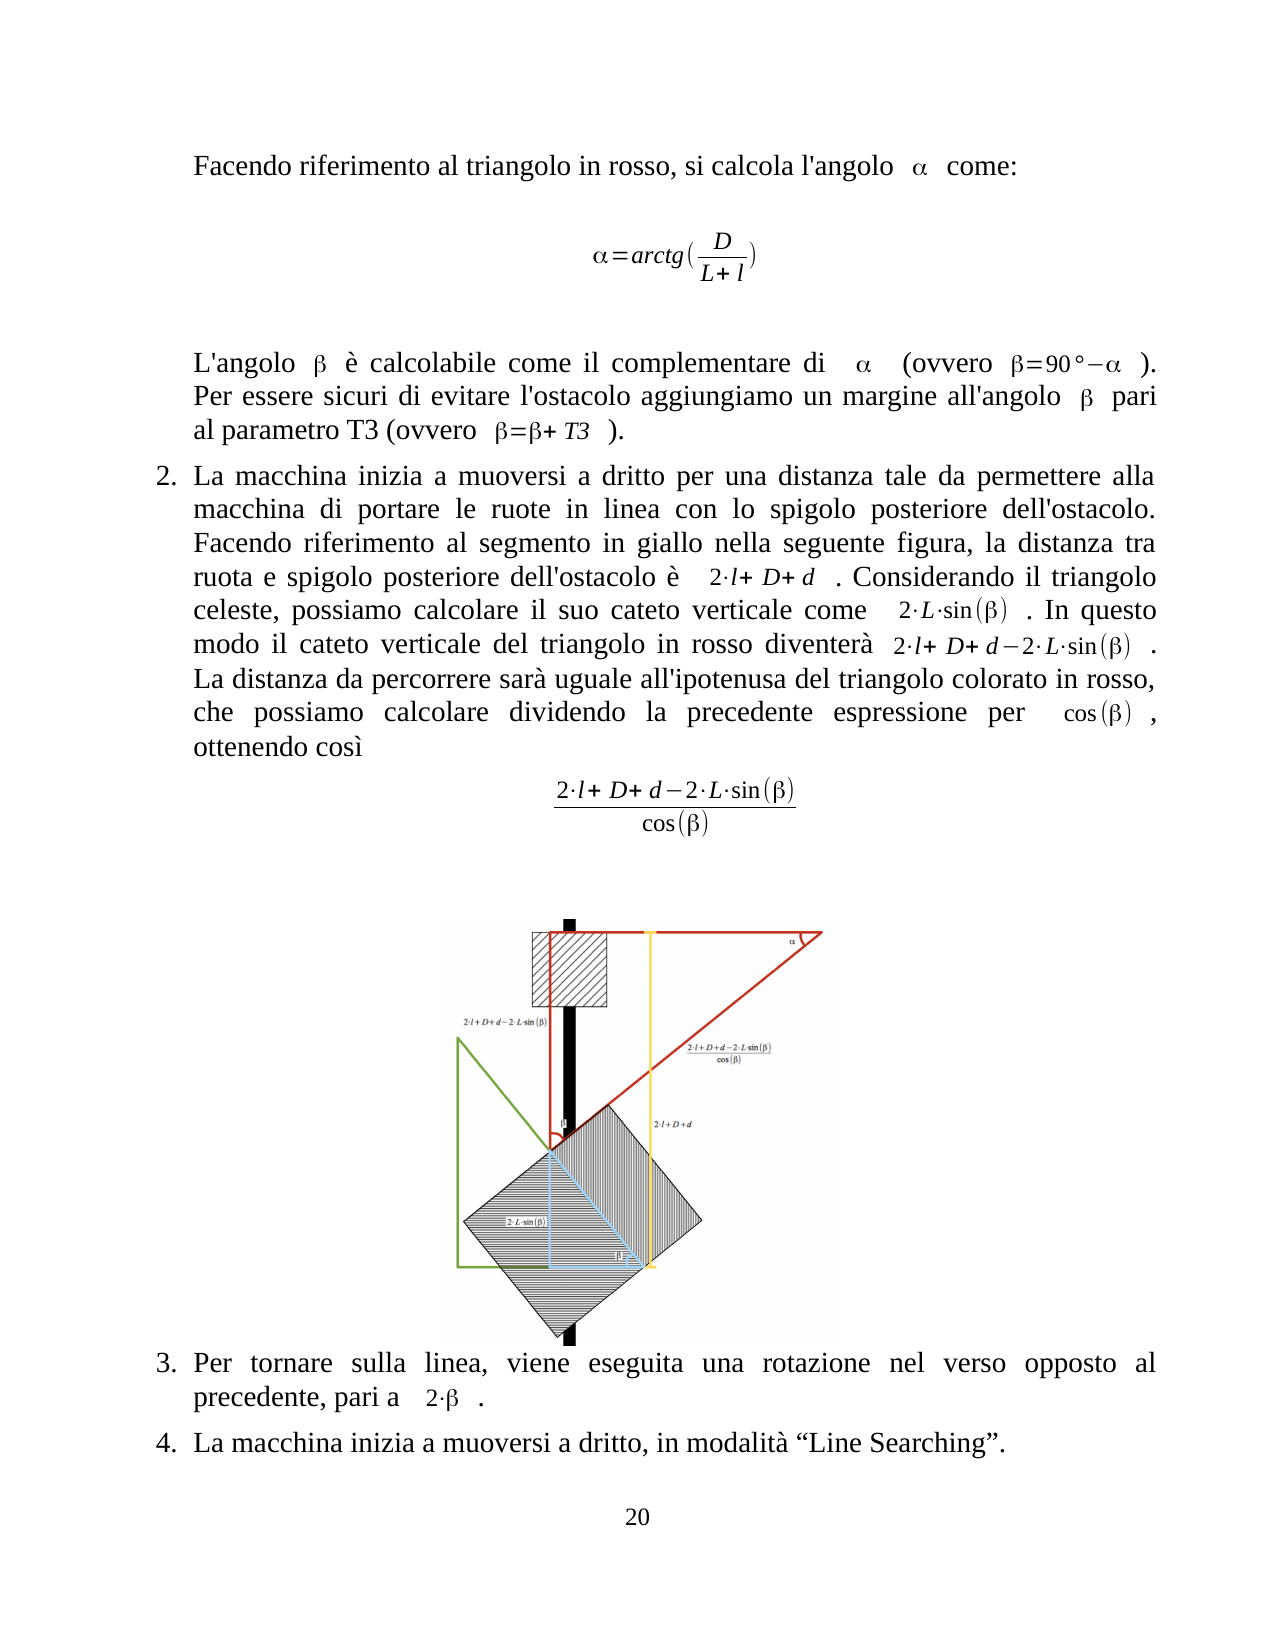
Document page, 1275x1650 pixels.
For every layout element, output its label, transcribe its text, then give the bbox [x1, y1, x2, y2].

list La macchina inizia a muoversi a dritto, in modalità “Line Searching”. [156, 1425, 1157, 1458]
picture [438, 919, 837, 1346]
list L'angoloè calcolabile come il complementare di (ovvero). Per essere sicuri di evitare l'ostacolo aggiungiamo un margine all'angolopari al parametro T3 (ovvero). [156, 345, 1157, 446]
list Per tornare sulla linea, viene eseguita una rotazione nel verso opposto al precedente, pari a . [156, 897, 1157, 1412]
list La macchina inizia a muoversi a dritto per una distanza tale da permettere alla macchina di portare le ruote in linea con lo spigolo posteriore dell'ostacolo. Facendo riferimento al segmento in giallo nella seguente figura, la distanza tra ruota e spigolo posteriore dell'ostacolo è . Considerando il triangolo celeste, possiamo calcolare il suo cateto verticale come . In questo modo il cateto verticale del triangolo in rosso diventerà. La distanza da percorrere sarà uguale all'ipotenusa del triangolo colorato in rosso, che possiamo calcolare dividendo la precedente espressione per , ottenendo così [156, 458, 1157, 762]
list Facendo riferimento al triangolo in rosso, si calcola l'angolocome: [156, 148, 1157, 215]
